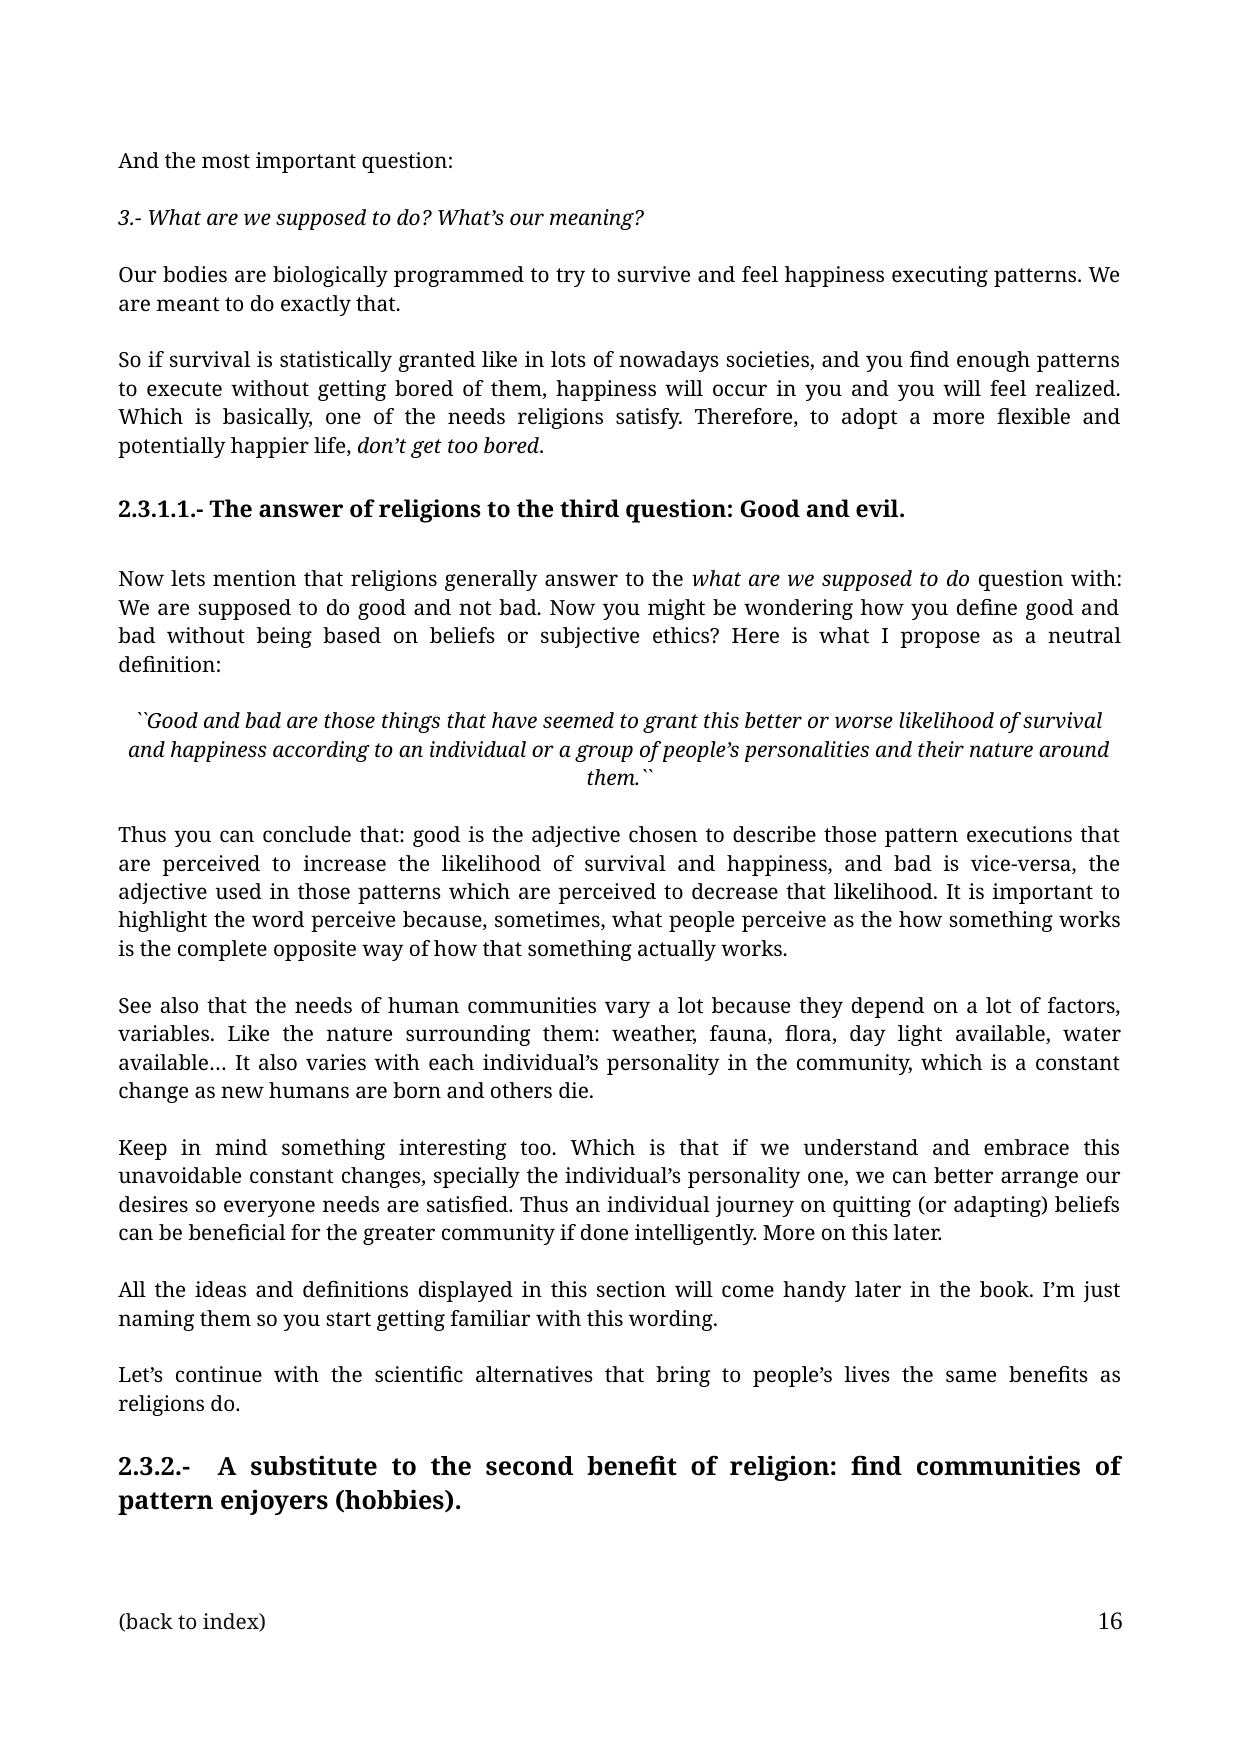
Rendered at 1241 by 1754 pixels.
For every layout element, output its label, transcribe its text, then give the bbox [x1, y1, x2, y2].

text Now lets mention that religions generally answer to the what are we supposed to do question with: We are supposed to do good and not bad. Now you might be wondering how you define good and bad without being based on beliefs or subjective ethics? Here is what I propose as a neutral definition: [118, 564, 1122, 678]
text So if survival is statistically granted like in lots of nowadays societies, and you find enough patterns to execute without getting bored of them, happiness will occur in you and you will feel realized. Which is basically, one of the needs religions satisfy. Therefore, to adopt a more flexible and potentially happier life, don’t get too bored. [118, 346, 1122, 459]
text See also that the needs of human communities vary a lot because they depend on a lot of factors, variables. Like the nature surrounding them: weather, fauna, flora, day light available, water available… It also varies with each individual’s personality in the community, which is a constant change as new humans are born and others die. [118, 991, 1122, 1105]
text Let’s continue with the scientific alternatives that bring to people’s lives the same benefits as religions do. [118, 1361, 1122, 1417]
text And the most important question: [118, 147, 1122, 175]
text Our bodies are biologically programmed to try to survive and feel happiness executing patterns. We are meant to do exactly that. [118, 260, 1122, 317]
text All the ideas and definitions displayed in this section will come handy later in the book. I’m just naming them so you start getting familiar with this wording. [118, 1275, 1122, 1332]
text Thus you can conclude that: good is the adjective chosen to describe those pattern executions that are perceived to increase the likelihood of survival and happiness, and bad is vice-versa, the adjective used in those patterns which are perceived to decrease that likelihood. It is important to highlight the word perceive because, sometimes, what people perceive as the how something works is the complete opposite way of how that something actually works. [118, 820, 1122, 962]
text 2.3.2.- A substitute to the second benefit of religion: find communities of pattern enjoyers (hobbies). [118, 1449, 1122, 1517]
text Keep in mind something interesting too. Which is that if we understand and embrace this unavoidable constant changes, specially the individual’s personality one, we can better arrange our desires so everyone needs are satisfied. Thus an individual journey on quitting (or adapting) beliefs can be beneficial for the greater community if done intelligently. More on this later. [118, 1133, 1122, 1247]
text ``Good and bad are those things that have seemed to grant this better or worse likelihood of survival and happiness according to an individual or a group of people’s personalities and their nature around them.`` [118, 707, 1122, 792]
text 3.- What are we supposed to do? What’s our meaning? [118, 203, 1122, 232]
text 2.3.1.1.- The answer of religions to the third question: Good and evil. [118, 493, 1122, 525]
